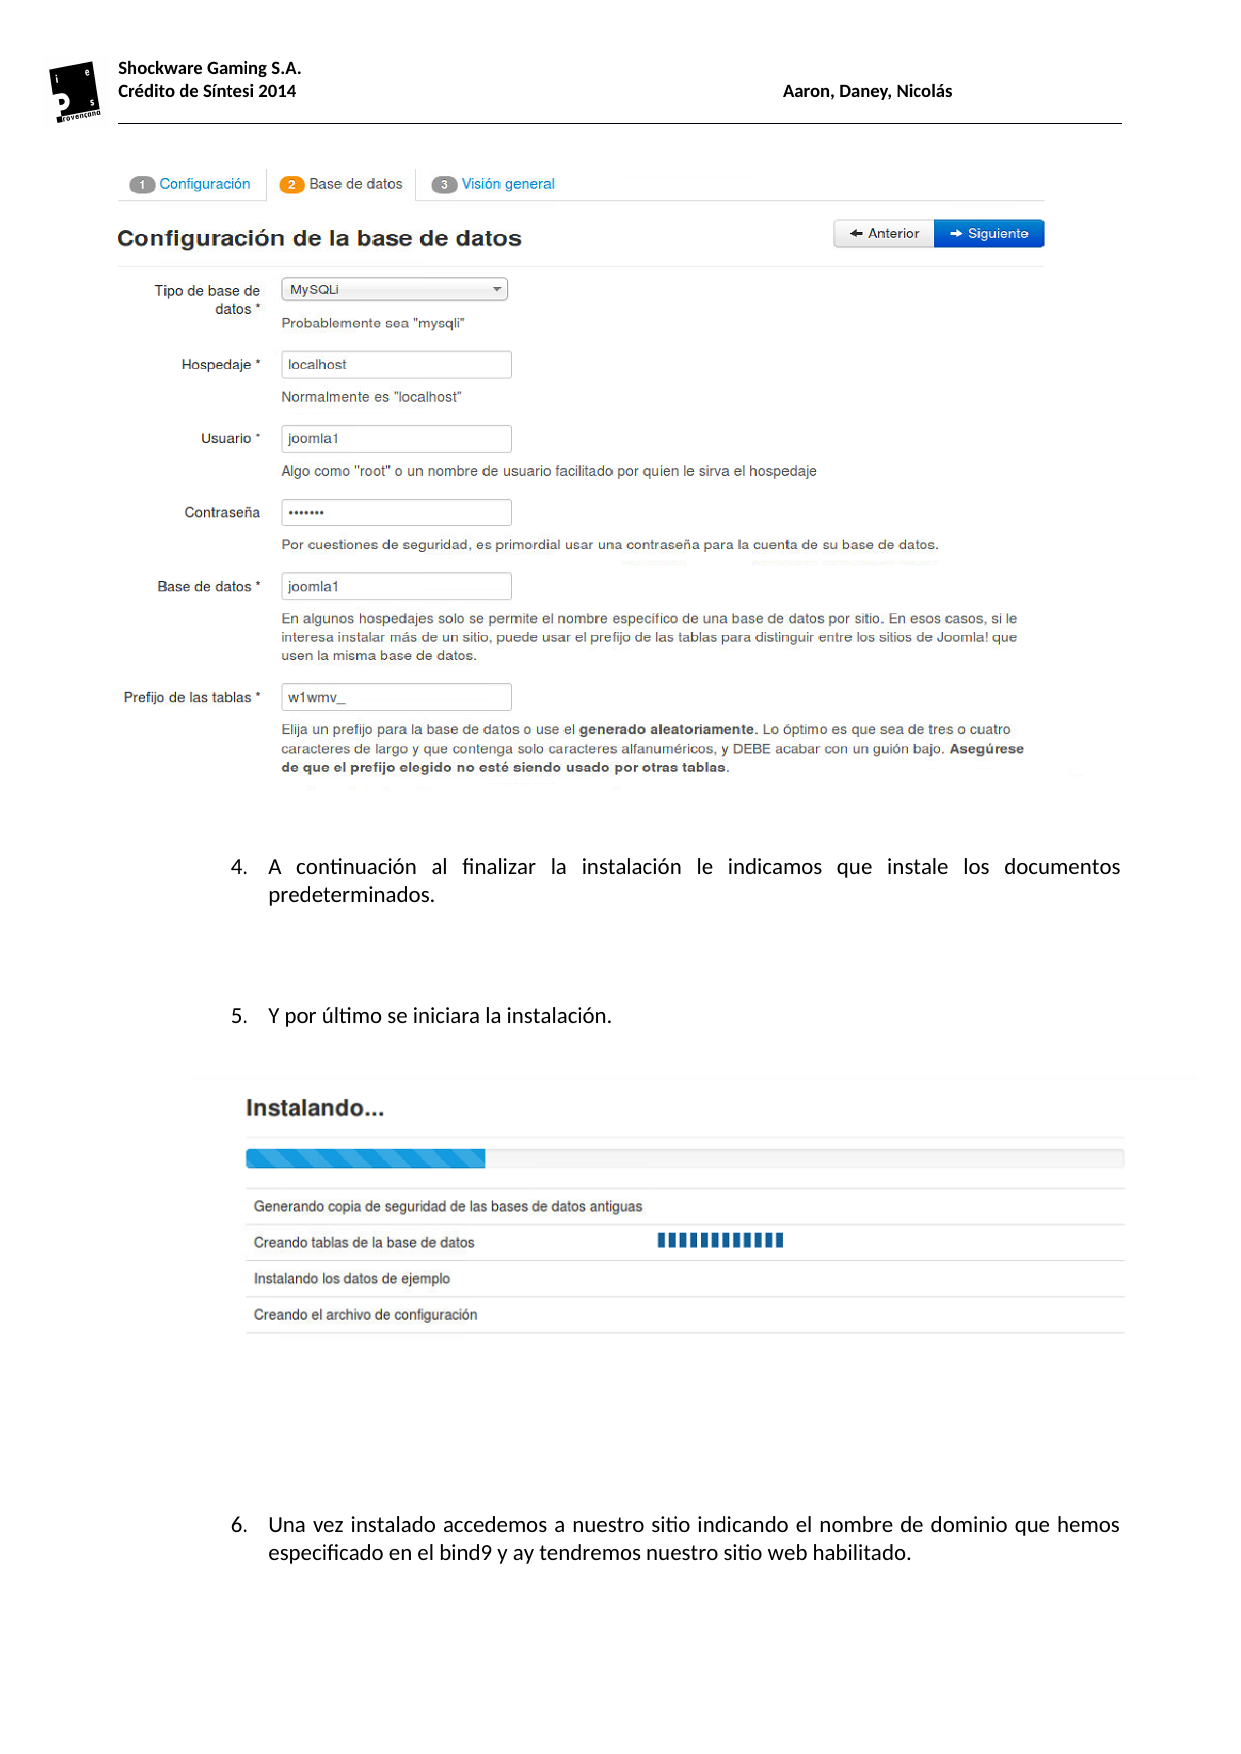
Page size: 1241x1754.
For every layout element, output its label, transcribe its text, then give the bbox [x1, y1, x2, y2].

list Una vez instalado accedemos a nuestro sitio indicando el nombre de dominio que hemos especificado en el bind9 y ay tendremos nuestro sitio web habilitado. [231, 1510, 1122, 1566]
list Y por último se iniciara la instalación. [231, 1001, 1122, 1029]
list A continuación al finalizar la instalación le indicamos que instale los documentos predeterminados. [231, 852, 1122, 908]
